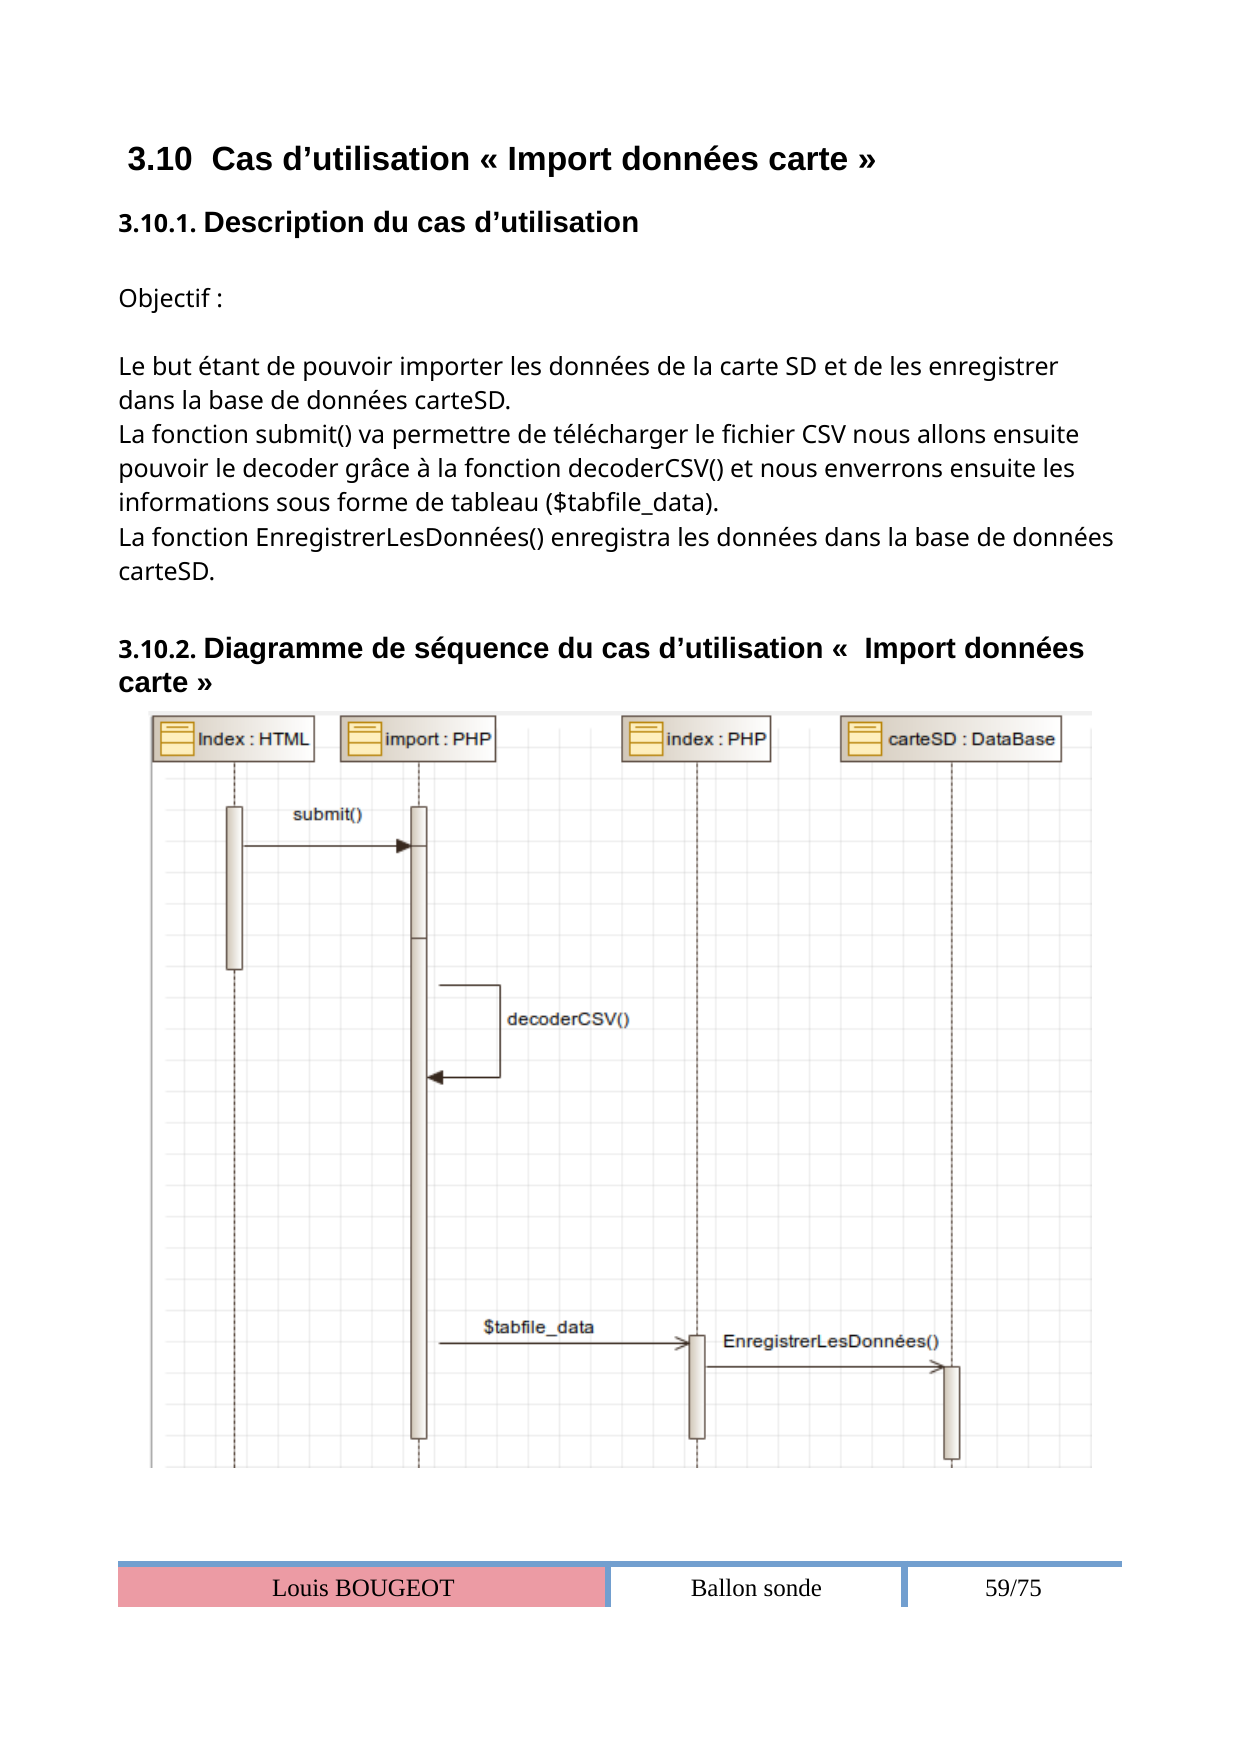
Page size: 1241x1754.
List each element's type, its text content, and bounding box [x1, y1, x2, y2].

text Le but étant de pouvoir importer les données de la carte SD et de les enregistrer dans la base de données carteSD. [118, 349, 1122, 417]
text La fonction submit() va permettre de télécharger le fichier CSV nous allons ensuite pouvoir le decoder grâce à la fonction decoderCSV() et nous enverrons ensuite les informations sous forme de tableau ($tabfile_data). [118, 417, 1122, 519]
subtitle Diagramme de séquence du cas d’utilisation « Import données carte » [118, 631, 1122, 699]
picture [148, 711, 1092, 1468]
text Objectif : [118, 281, 1122, 315]
subtitle Description du cas d’utilisation [118, 205, 1122, 239]
subtitle Cas d’utilisation « Import données carte » [118, 139, 1122, 178]
text La fonction EnregistrerLesDonnées() enregistra les données dans la base de données carteSD. [118, 519, 1122, 587]
